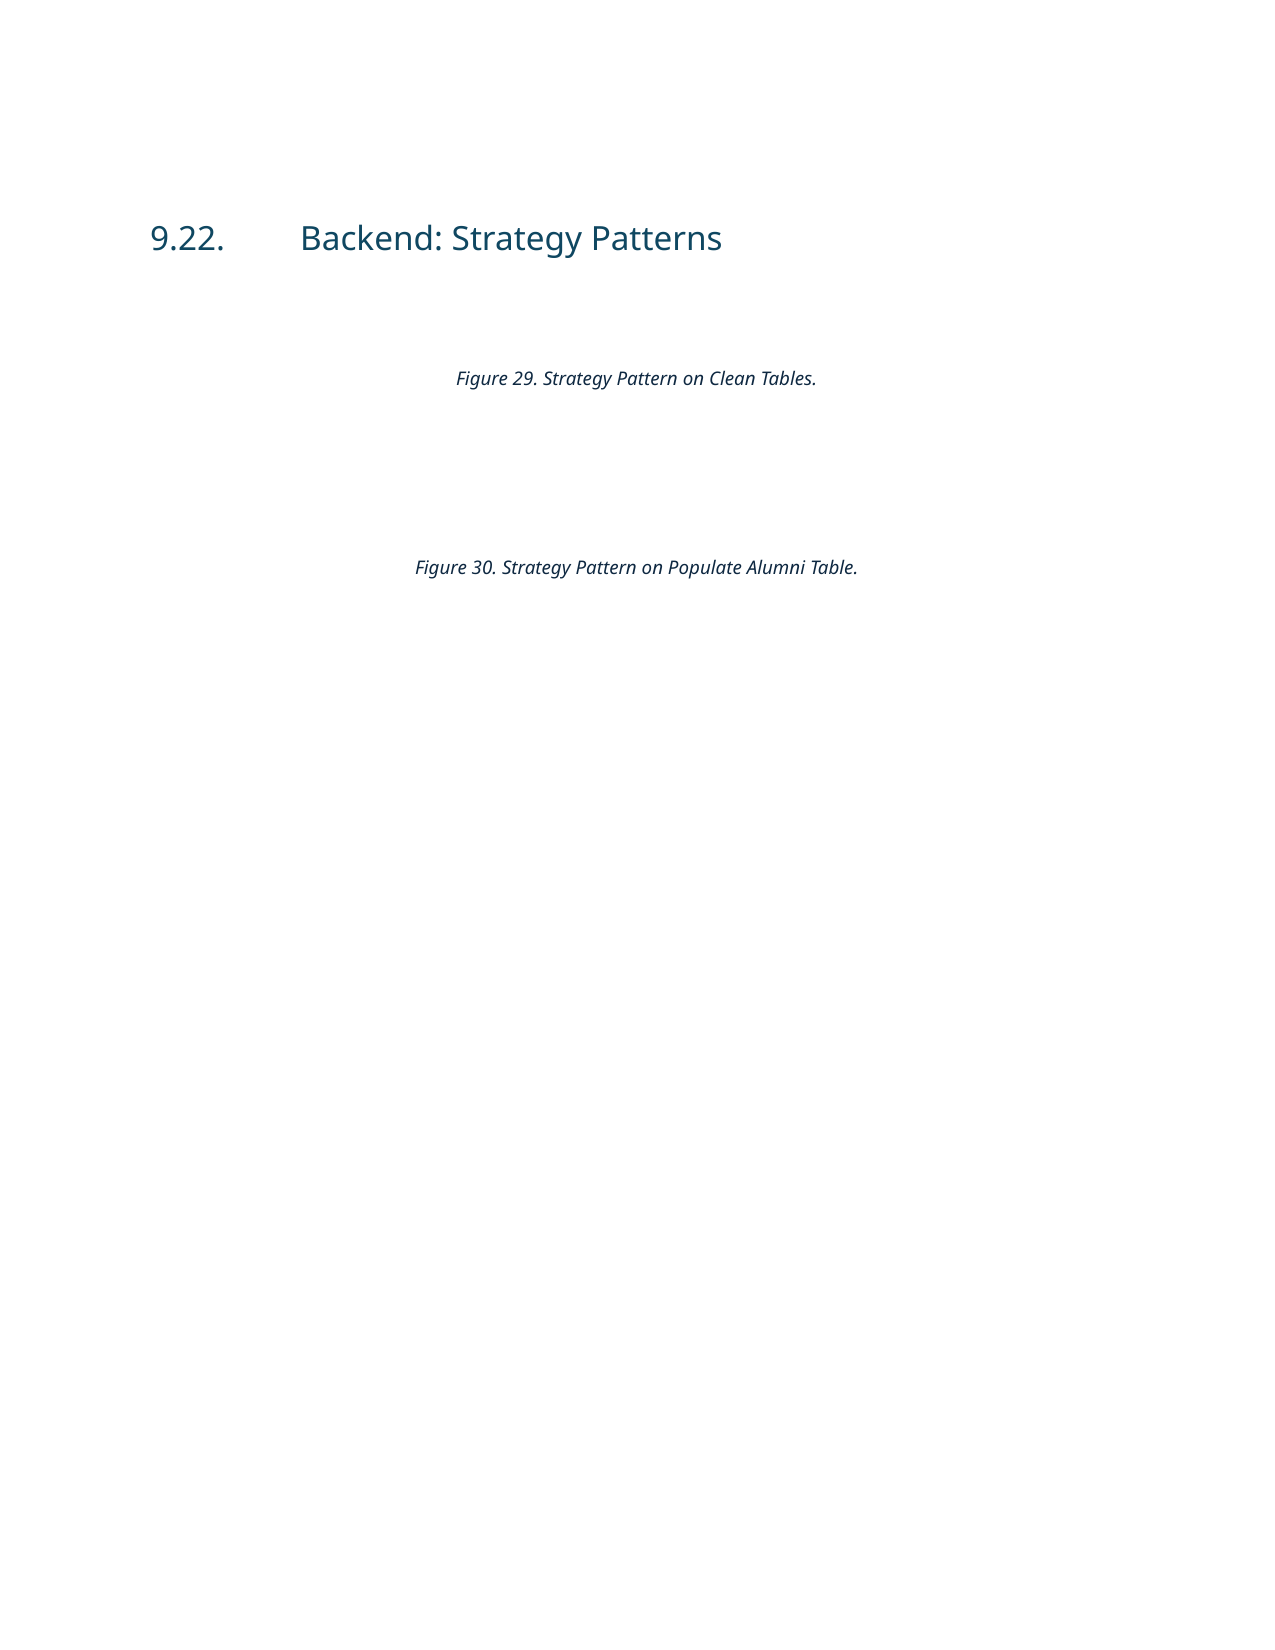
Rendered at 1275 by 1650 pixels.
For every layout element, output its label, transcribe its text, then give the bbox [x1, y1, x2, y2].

text Figure 30. Strategy Pattern on Populate Alumni Table. [150, 555, 1125, 580]
text Figure 29. Strategy Pattern on Clean Tables. [150, 366, 1125, 391]
subtitle Backend: Strategy Patterns [150, 215, 1125, 260]
